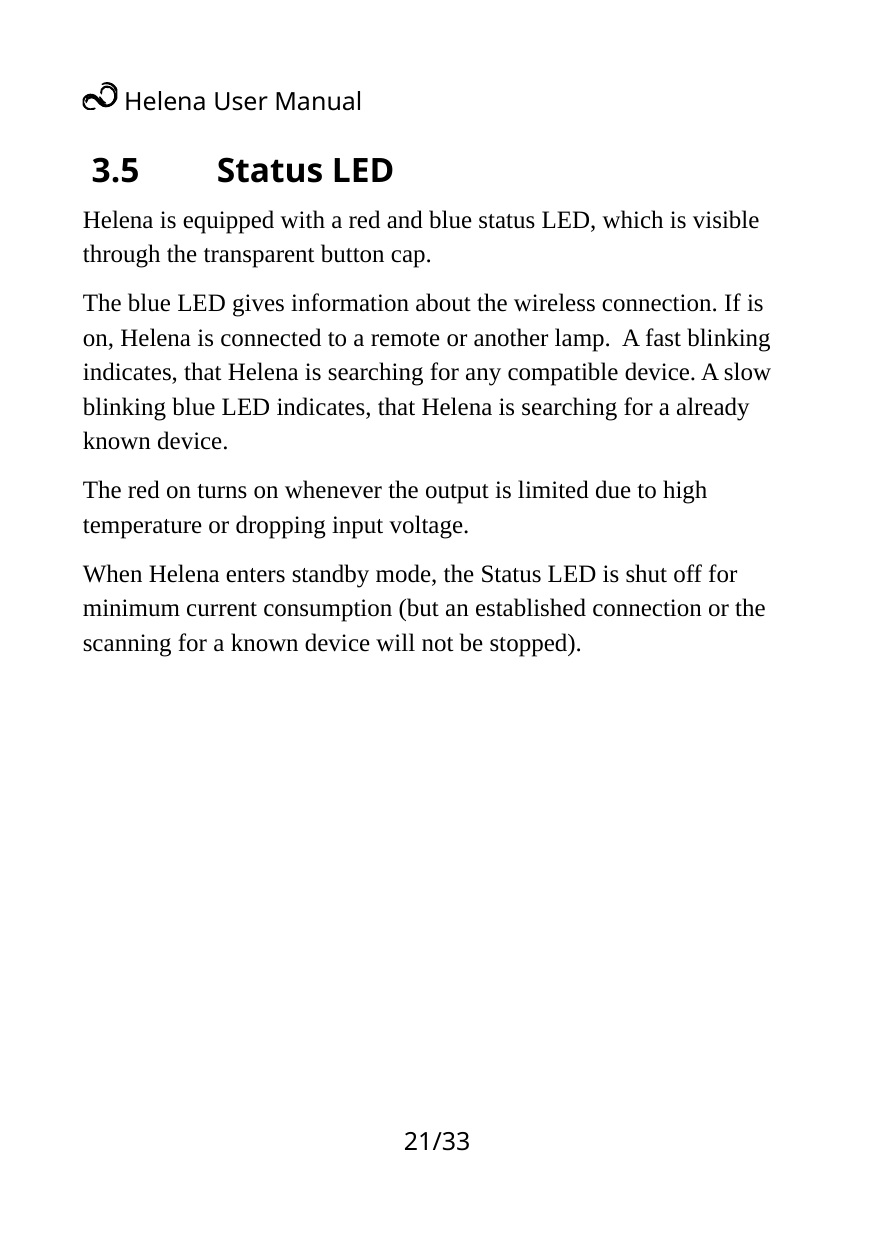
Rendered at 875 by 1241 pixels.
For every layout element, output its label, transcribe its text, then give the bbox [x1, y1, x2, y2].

subtitle Status LED [83, 147, 791, 192]
text Helena is equipped with a red and blue status LED, which is visible through the transparent button cap. [83, 205, 791, 268]
text The blue LED gives information about the wireless connection. If is on, Helena is connected to a remote or another lamp. A fast blinking indicates, that Helena is searching for any compatible device. A slow blinking blue LED indicates, that Helena is searching for a already known device. [83, 288, 791, 455]
text When Helena enters standby mode, the Status LED is shut off for minimum current consumption (but an established connection or the scanning for a known device will not be stopped). [83, 559, 791, 657]
text The red on turns on whenever the output is limited due to high temperature or dropping input voltage. [83, 475, 791, 539]
